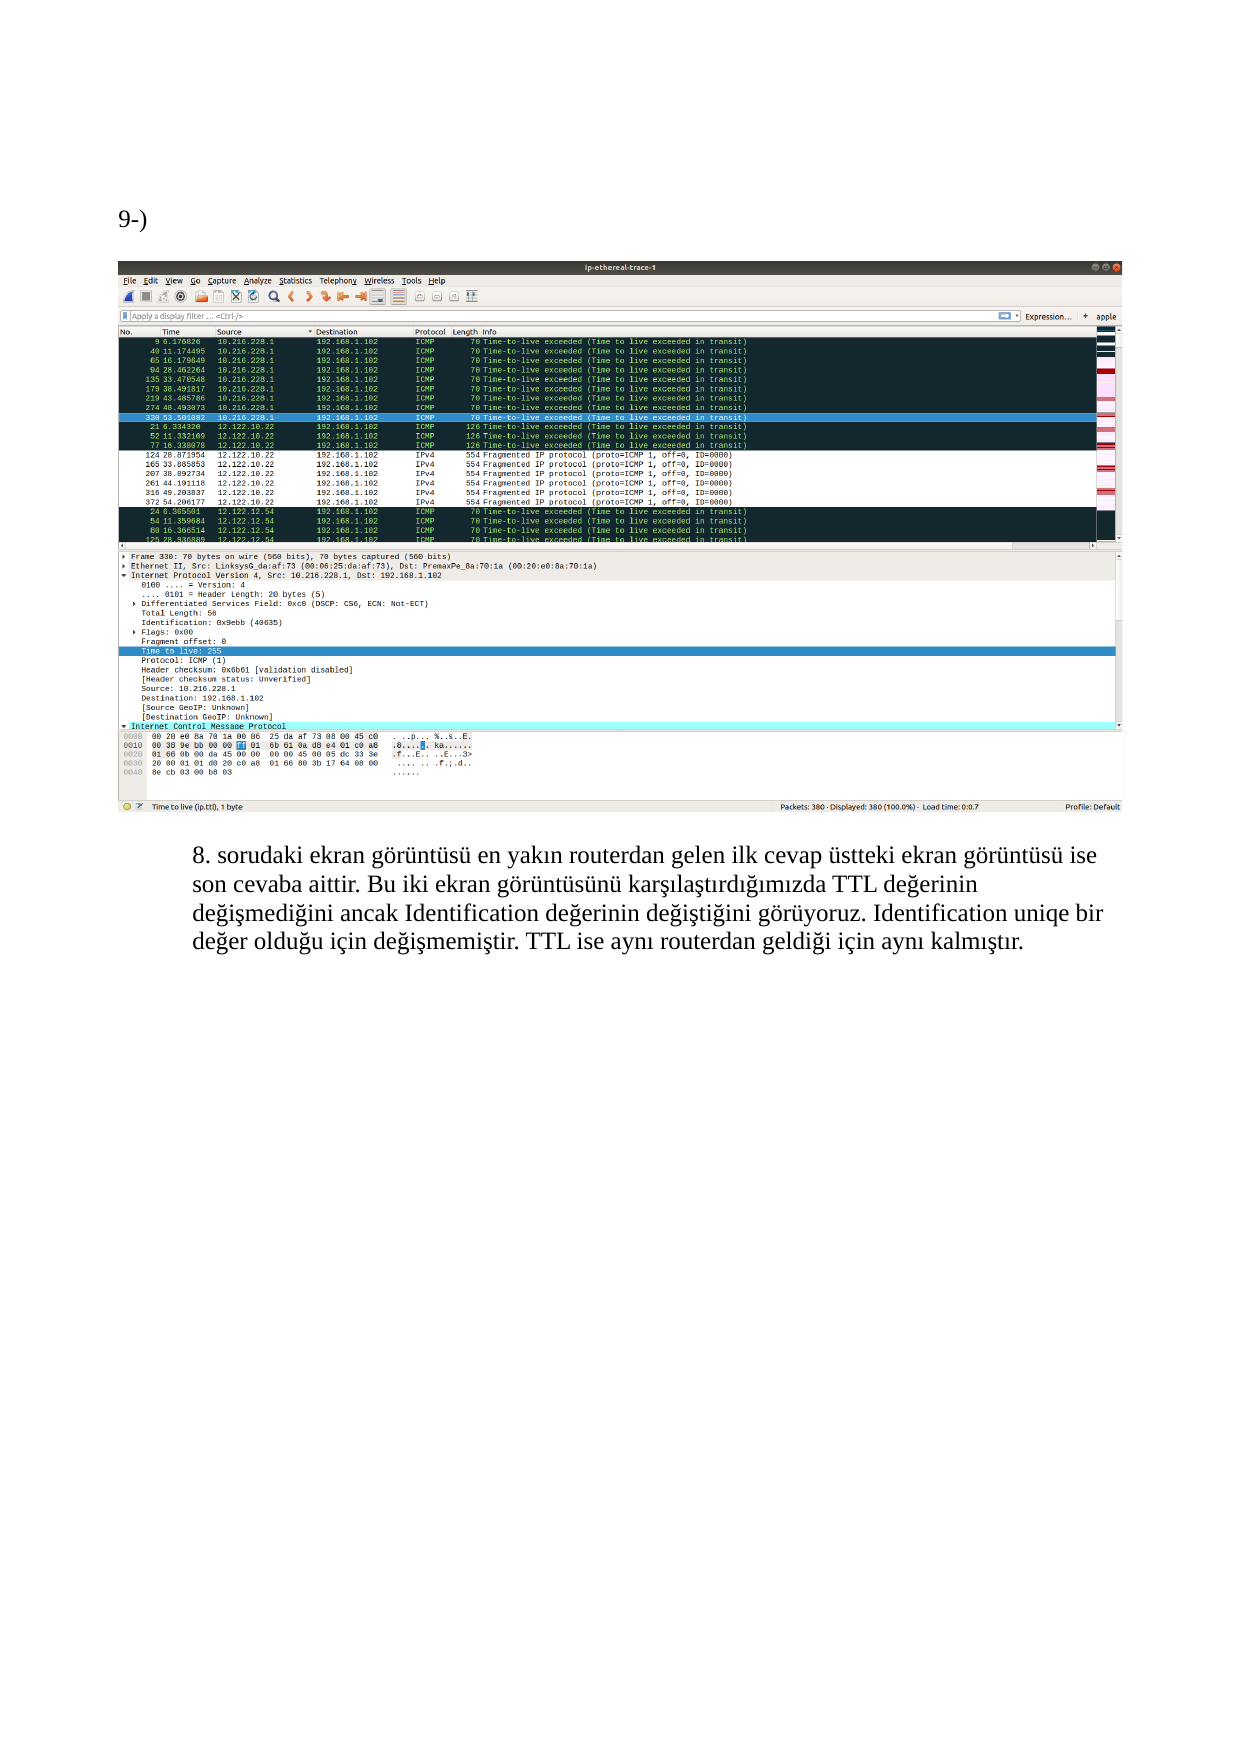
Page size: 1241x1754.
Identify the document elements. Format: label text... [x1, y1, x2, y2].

text 9-) [118, 204, 1122, 233]
picture [118, 261, 1123, 812]
text 8. sorudaki ekran görüntüsü en yakın routerdan gelen ilk cevap üstteki ekran görüntüsü ise son cevaba aittir. Bu iki ekran görüntüsünü karşılaştırdığımızda TTL değerinin değişmediğini ancak Identification değerinin değiştiğini görüyoruz. Identification uniqe bir değer olduğu için değişmemiştir. TTL ise aynı routerdan geldiği için aynı kalmıştır. [118, 840, 1122, 955]
